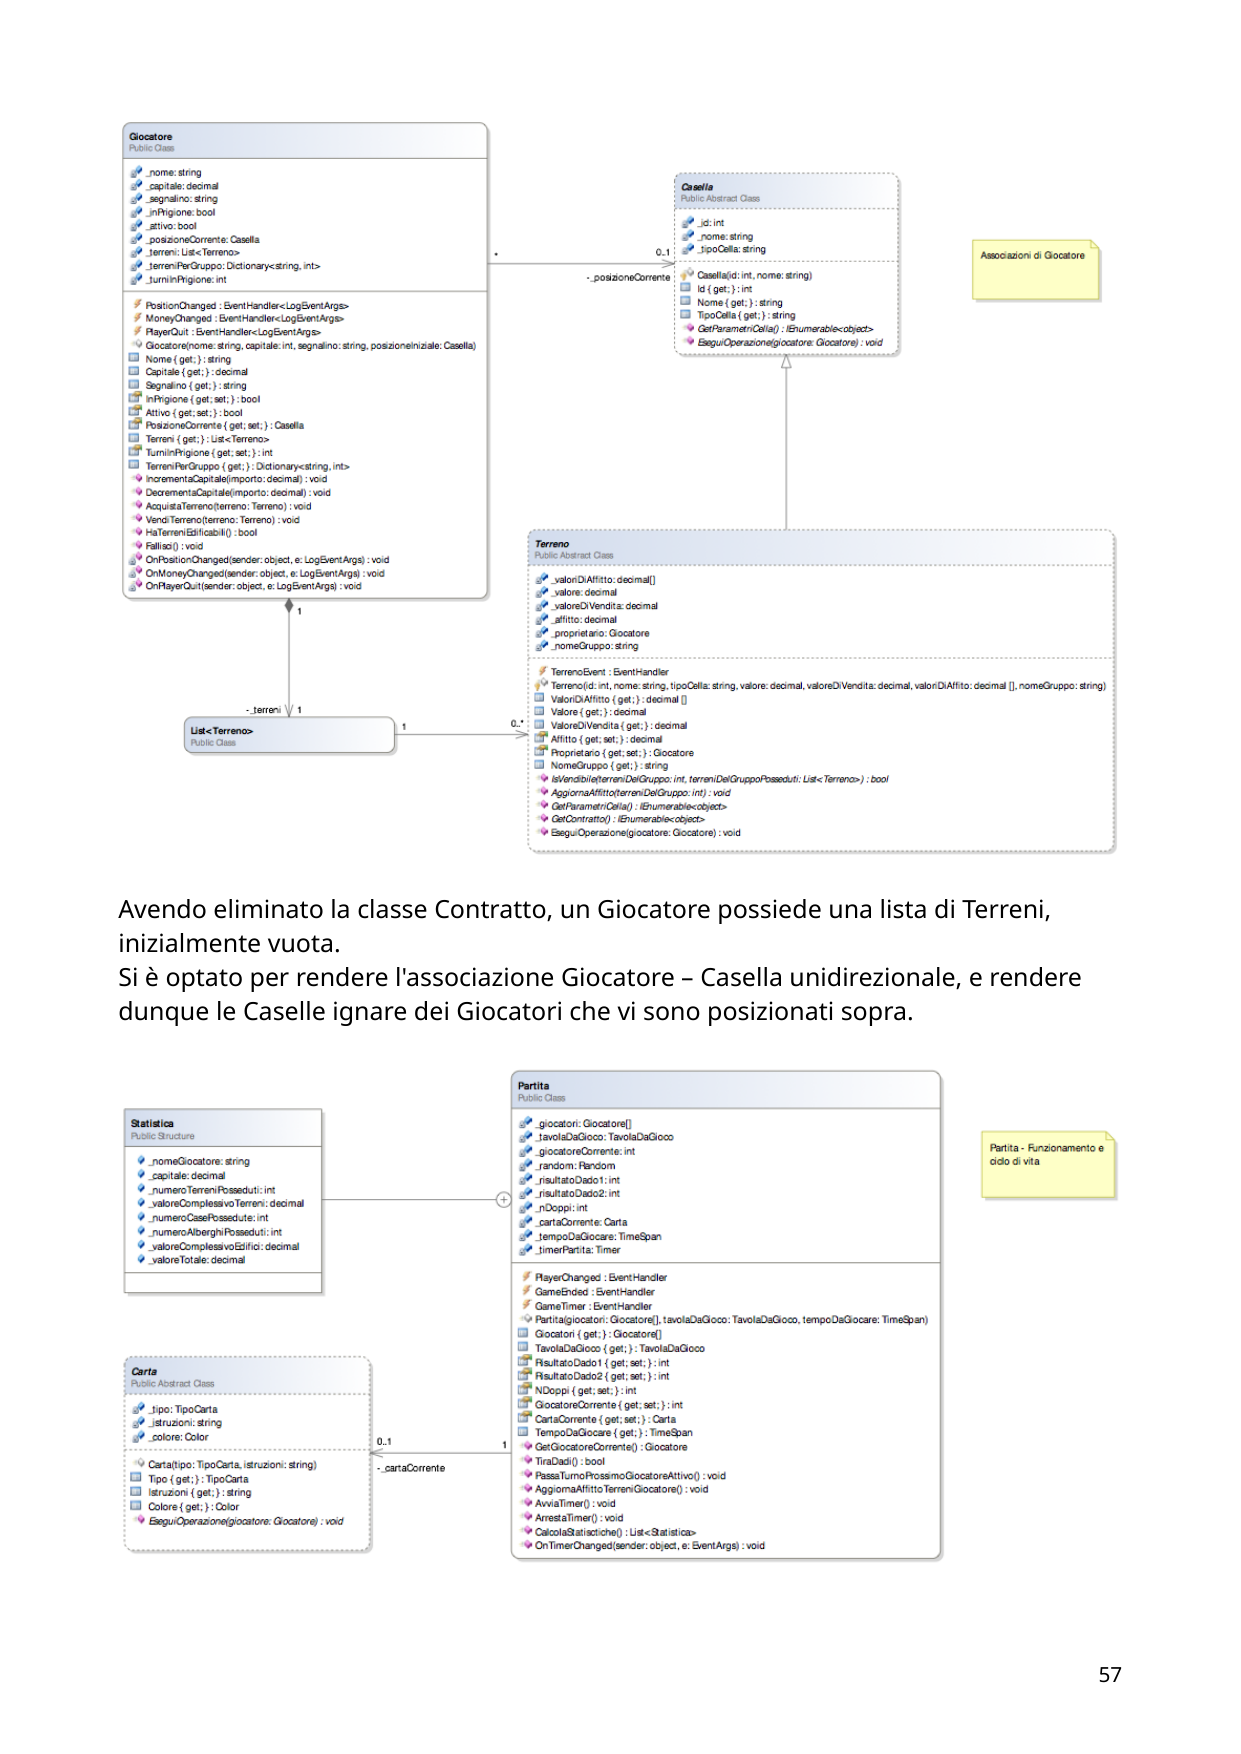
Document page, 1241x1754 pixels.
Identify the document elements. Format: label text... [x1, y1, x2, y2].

text Avendo eliminato la classe Contratto, un Giocatore possiede una lista di Terreni, inizialmente vuota. [118, 892, 1122, 960]
picture [118, 118, 1122, 858]
picture [118, 1065, 1122, 1569]
text Si è optato per rendere l'associazione Giocatore – Casella unidirezionale, e rendere dunque le Caselle ignare dei Giocatori che vi sono posizionati sopra. [118, 960, 1122, 1028]
